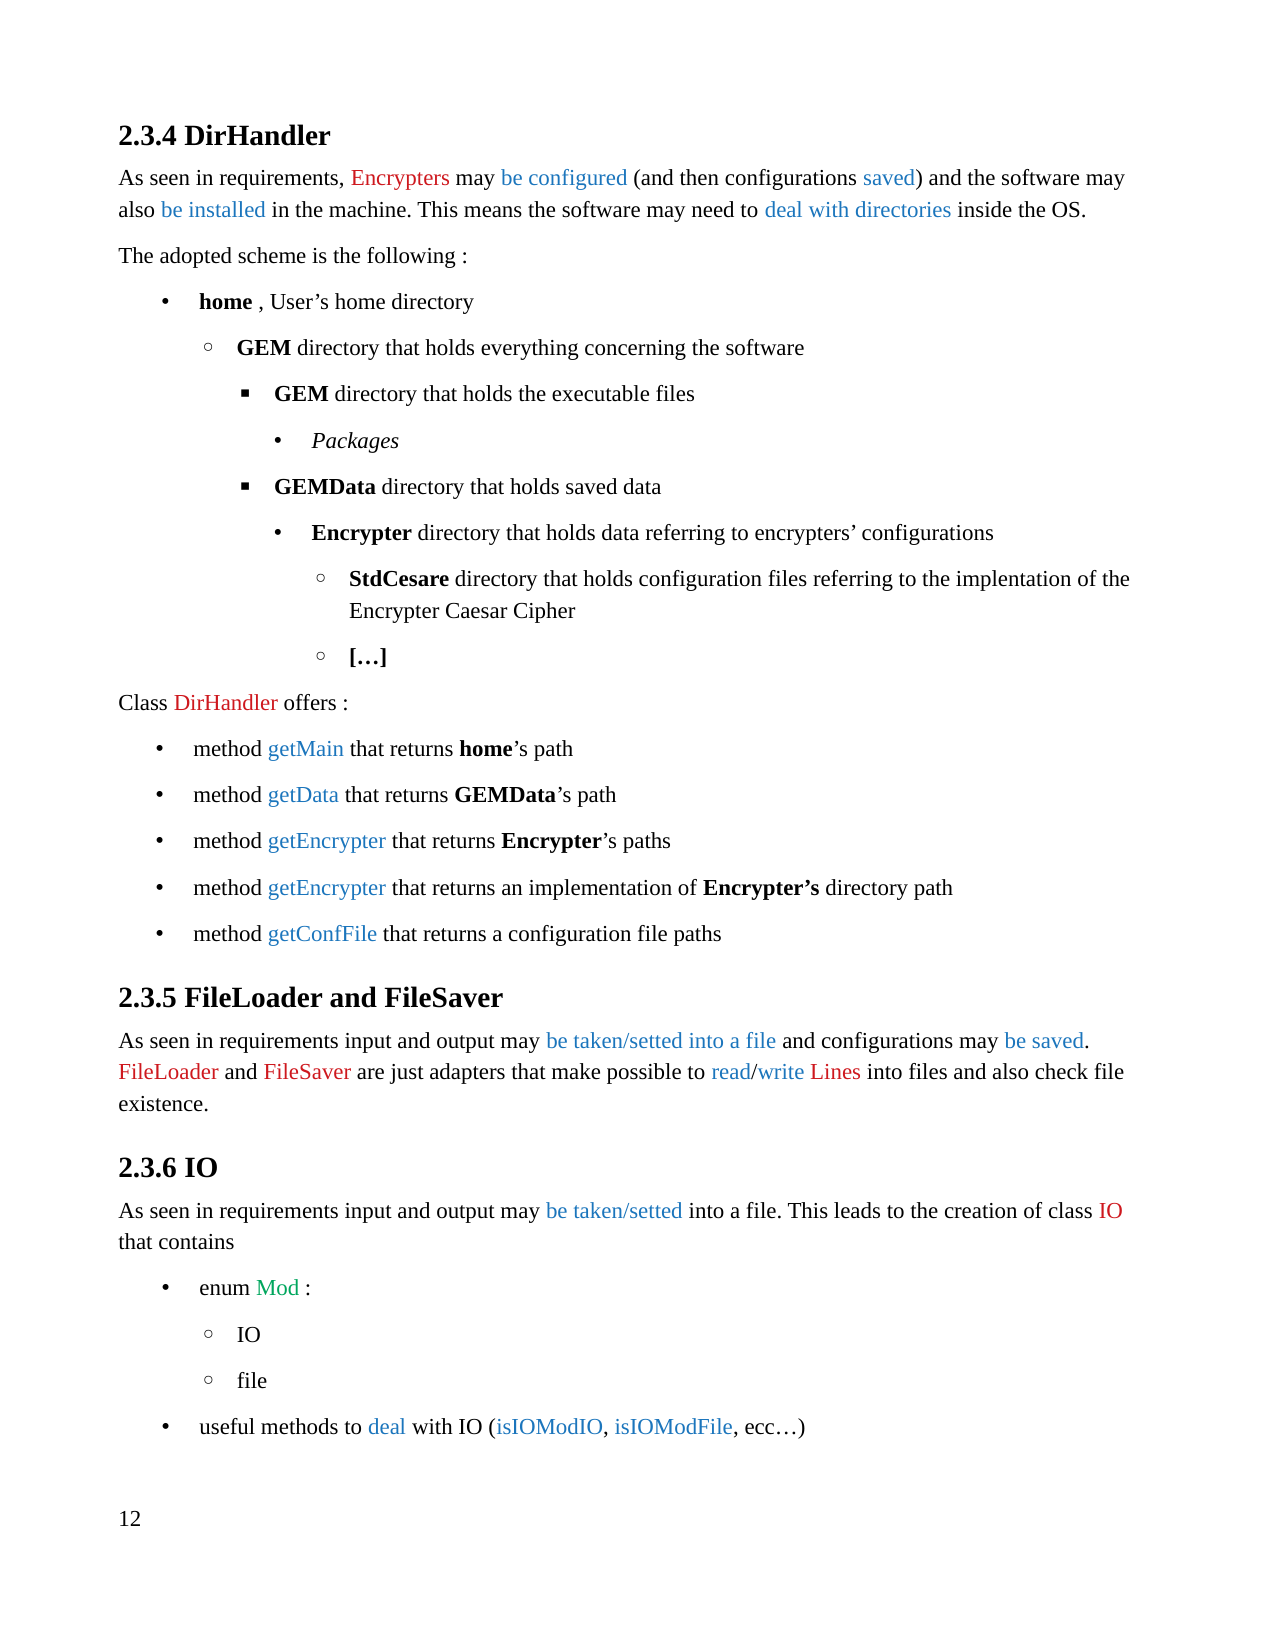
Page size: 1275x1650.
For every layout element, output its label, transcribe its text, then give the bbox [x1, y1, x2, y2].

list GEM directory that holds the executable files [236, 381, 1157, 407]
list Encrypter directory that holds data referring to encrypters’ configurations [274, 519, 1157, 545]
list GEMData directory that holds saved data [236, 473, 1157, 499]
list method getEncrypter that returns Encrypter’s paths [156, 827, 1157, 854]
text As seen in requirements input and output may be taken/setted into a file. This leads to the creation of class IO that contains [118, 1197, 1157, 1255]
text The adopted scheme is the following : [118, 242, 1157, 268]
list file [199, 1367, 1157, 1393]
list home , User’s home directory [161, 288, 1157, 314]
list Packages [274, 427, 1157, 453]
subtitle 2.3.4 DirHandler [118, 118, 1157, 152]
list method getEncrypter that returns an implementation of Encrypter’s directory path [156, 873, 1157, 900]
list […] [311, 643, 1157, 669]
list useful methods to deal with IO (isIOModIO, isIOModFile, ecc…) [162, 1413, 1157, 1439]
subtitle 2.3.6 IO [118, 1151, 1157, 1184]
list enum Mod : [162, 1274, 1157, 1301]
list GEM directory that holds everything concerning the software [199, 334, 1157, 361]
text Class DirHandler offers : [118, 689, 1157, 715]
list method getMain that returns home’s path [156, 735, 1157, 761]
list IO [199, 1321, 1157, 1347]
text As seen in requirements input and output may be taken/setted into a file and configurations may be saved. FileLoader and FileSaver are just adapters that make possible to read/write Lines into files and also check file existence. [118, 1027, 1157, 1116]
text As seen in requirements, Encrypters may be configured (and then configurations saved) and the software may also be installed in the machine. This means the software may need to deal with directories inside the OS. [118, 164, 1157, 222]
list method getData that returns GEMData’s path [156, 781, 1157, 808]
list method getConfFile that returns a configuration file paths [156, 920, 1157, 946]
list StdCesare directory that holds configuration files referring to the implentation of the Encrypter Caesar Cipher [311, 565, 1157, 623]
subtitle 2.3.5 FileLoader and FileSaver [118, 980, 1157, 1014]
